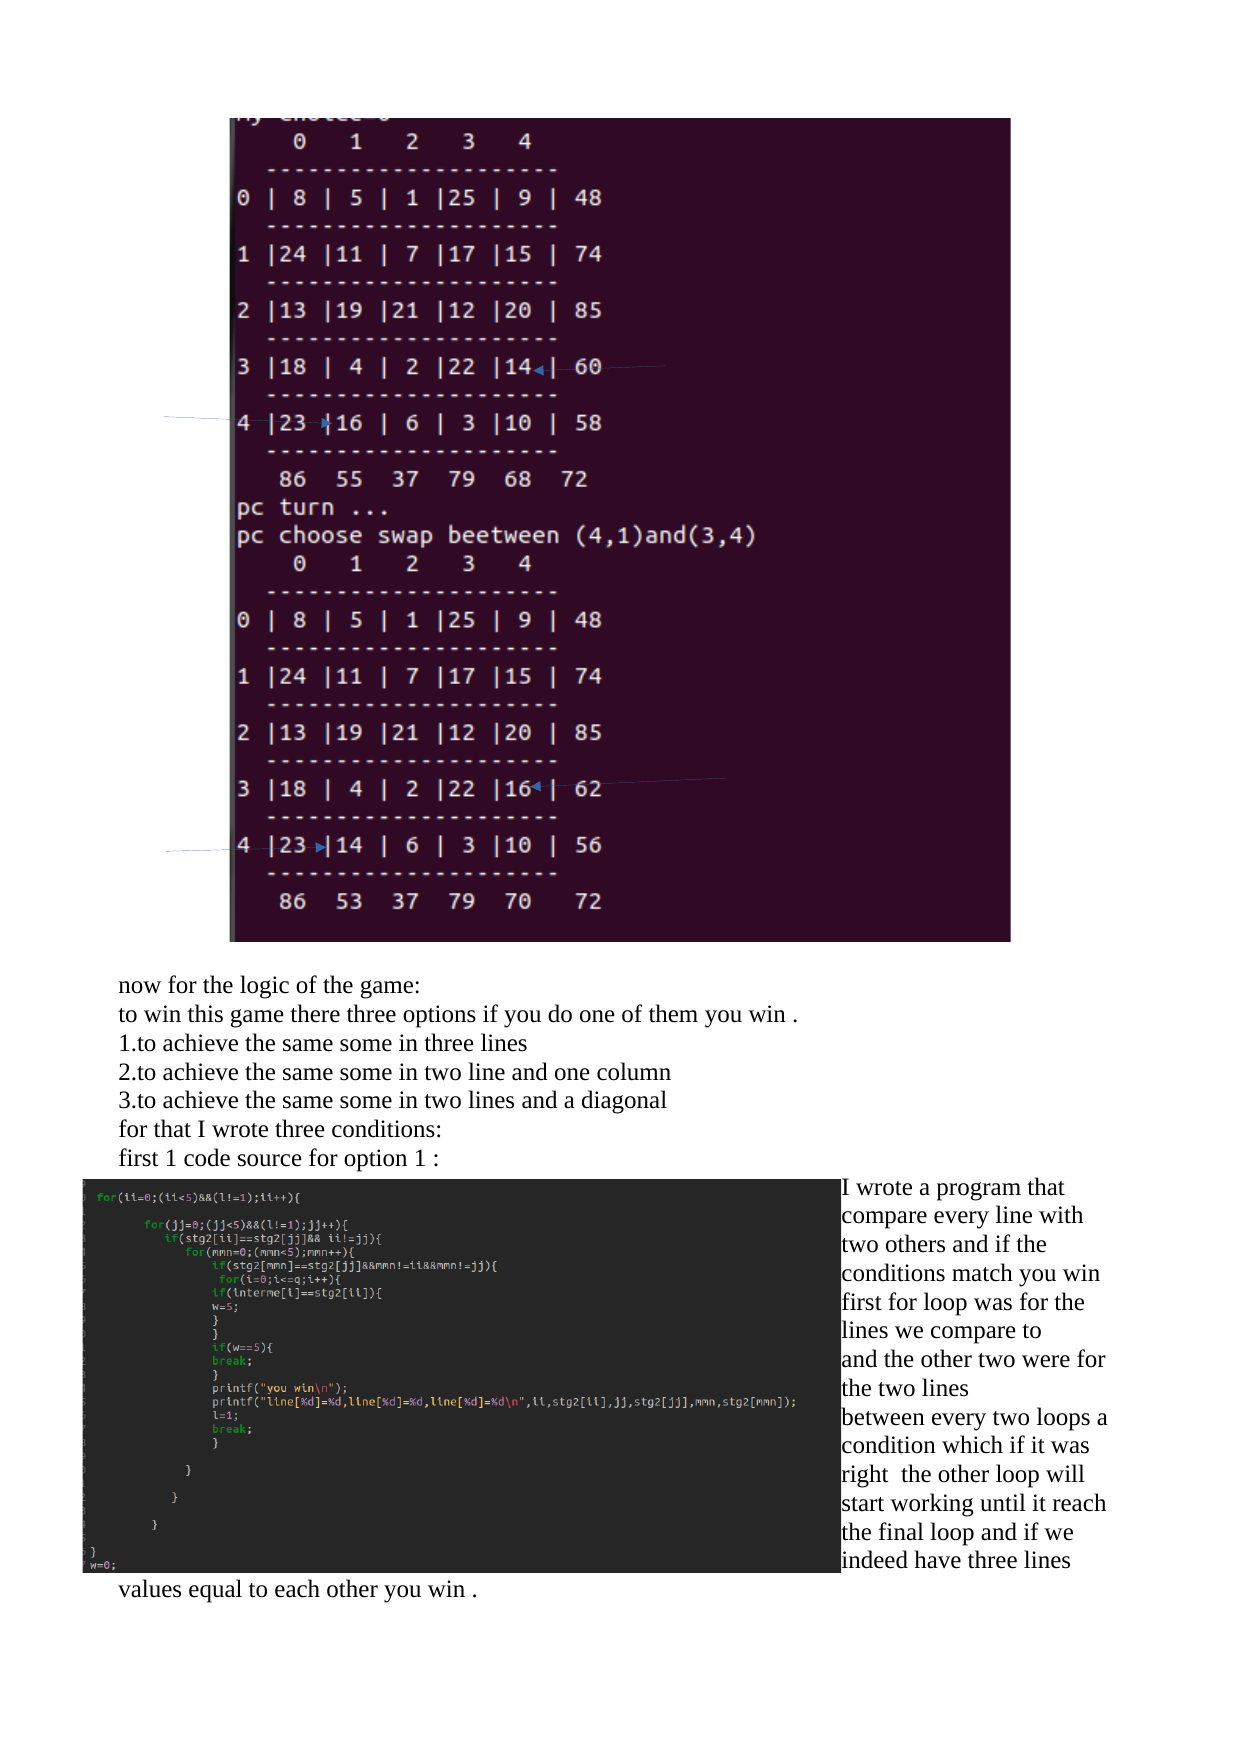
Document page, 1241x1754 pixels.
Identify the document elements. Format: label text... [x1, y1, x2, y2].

text between every two loops a condition which if it was right the other loop will start working until it reach the final loop and if we indeed have three lines values equal to each other you win . [118, 1402, 1122, 1603]
text and the other two were for the two lines [842, 1344, 1122, 1402]
text 2.to achieve the same some in two line and one column [118, 1057, 1122, 1085]
text now for the logic of the game: [118, 970, 1122, 999]
picture [82, 1179, 842, 1573]
text first for loop was for the lines we compare to [842, 1287, 1122, 1344]
text for that I wrote three conditions: [118, 1114, 1122, 1143]
text to win this game there three options if you do one of them you win . [118, 999, 1122, 1028]
text 3.to achieve the same some in two lines and a diagonal [118, 1085, 1122, 1114]
text I wrote a program that compare every line with two others and if the conditions match you win [118, 1172, 1122, 1287]
text 1.to achieve the same some in three lines [118, 1028, 1122, 1057]
text first 1 code source for option 1 : [118, 1143, 1122, 1172]
picture [229, 118, 1011, 942]
